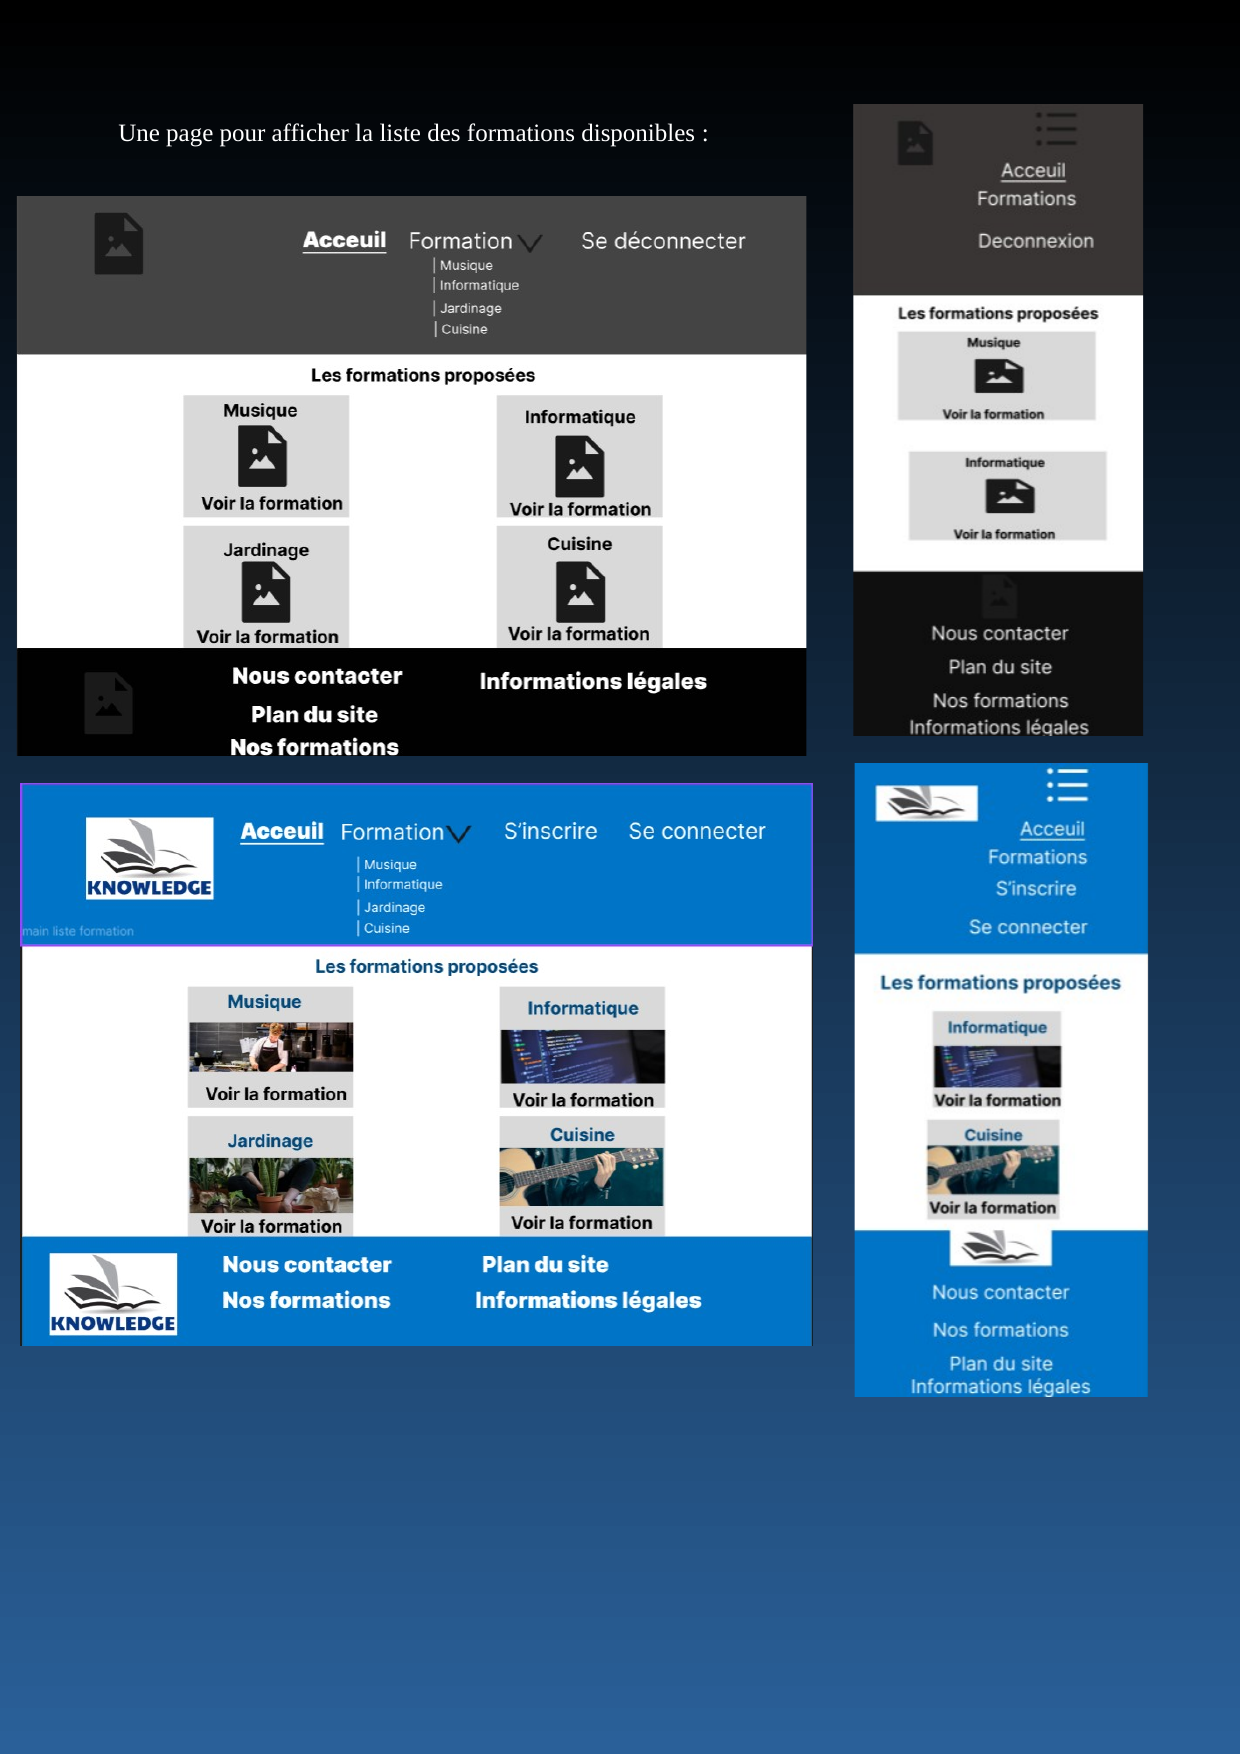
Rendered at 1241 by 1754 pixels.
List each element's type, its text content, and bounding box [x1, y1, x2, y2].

text Une page pour afficher la liste des formations disponibles : [118, 118, 853, 147]
picture [854, 763, 1149, 1397]
picture [853, 104, 1144, 736]
picture [20, 783, 813, 1346]
picture [16, 196, 807, 756]
